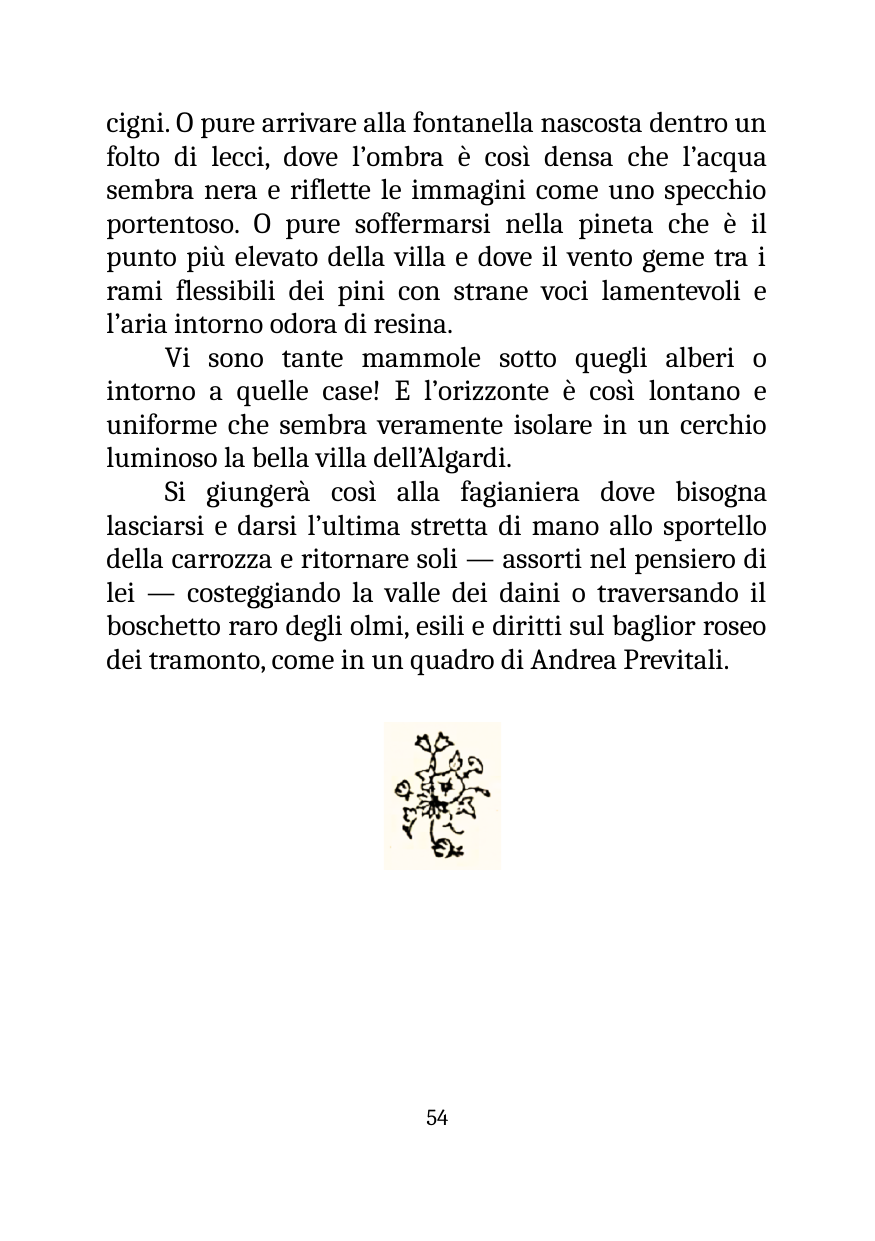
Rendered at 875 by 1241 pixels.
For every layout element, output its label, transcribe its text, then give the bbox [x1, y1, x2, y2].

text Vi sono tante mammole sotto quegli alberi o intorno a quelle case! E l’orizzonte è così lontano e uniforme che sembra veramente isolare in un cerchio luminoso la bella villa dell’Algardi. [106, 341, 768, 475]
picture [383, 722, 502, 870]
text cigni. O pure arrivare alla fontanella nascosta dentro un folto di lecci, dove l’ombra è così densa che l’acqua sembra nera e riflette le immagini come uno specchio portentoso. O pure soffermarsi nella pineta che è il punto più elevato della villa e dove il vento geme tra i rami flessibili dei pini con strane voci lamentevoli e l’aria intorno odora di resina. [106, 106, 768, 341]
text Si giungerà così alla fagianiera dove bisogna lasciarsi e darsi l’ultima stretta di mano allo sportello della carrozza e ritornare soli — assorti nel pensiero di lei — costeggiando la valle dei daini o traversando il boschetto raro degli olmi, esili e diritti sul baglior roseo dei tramonto, come in un quadro di Andrea Previtali. [106, 475, 768, 676]
